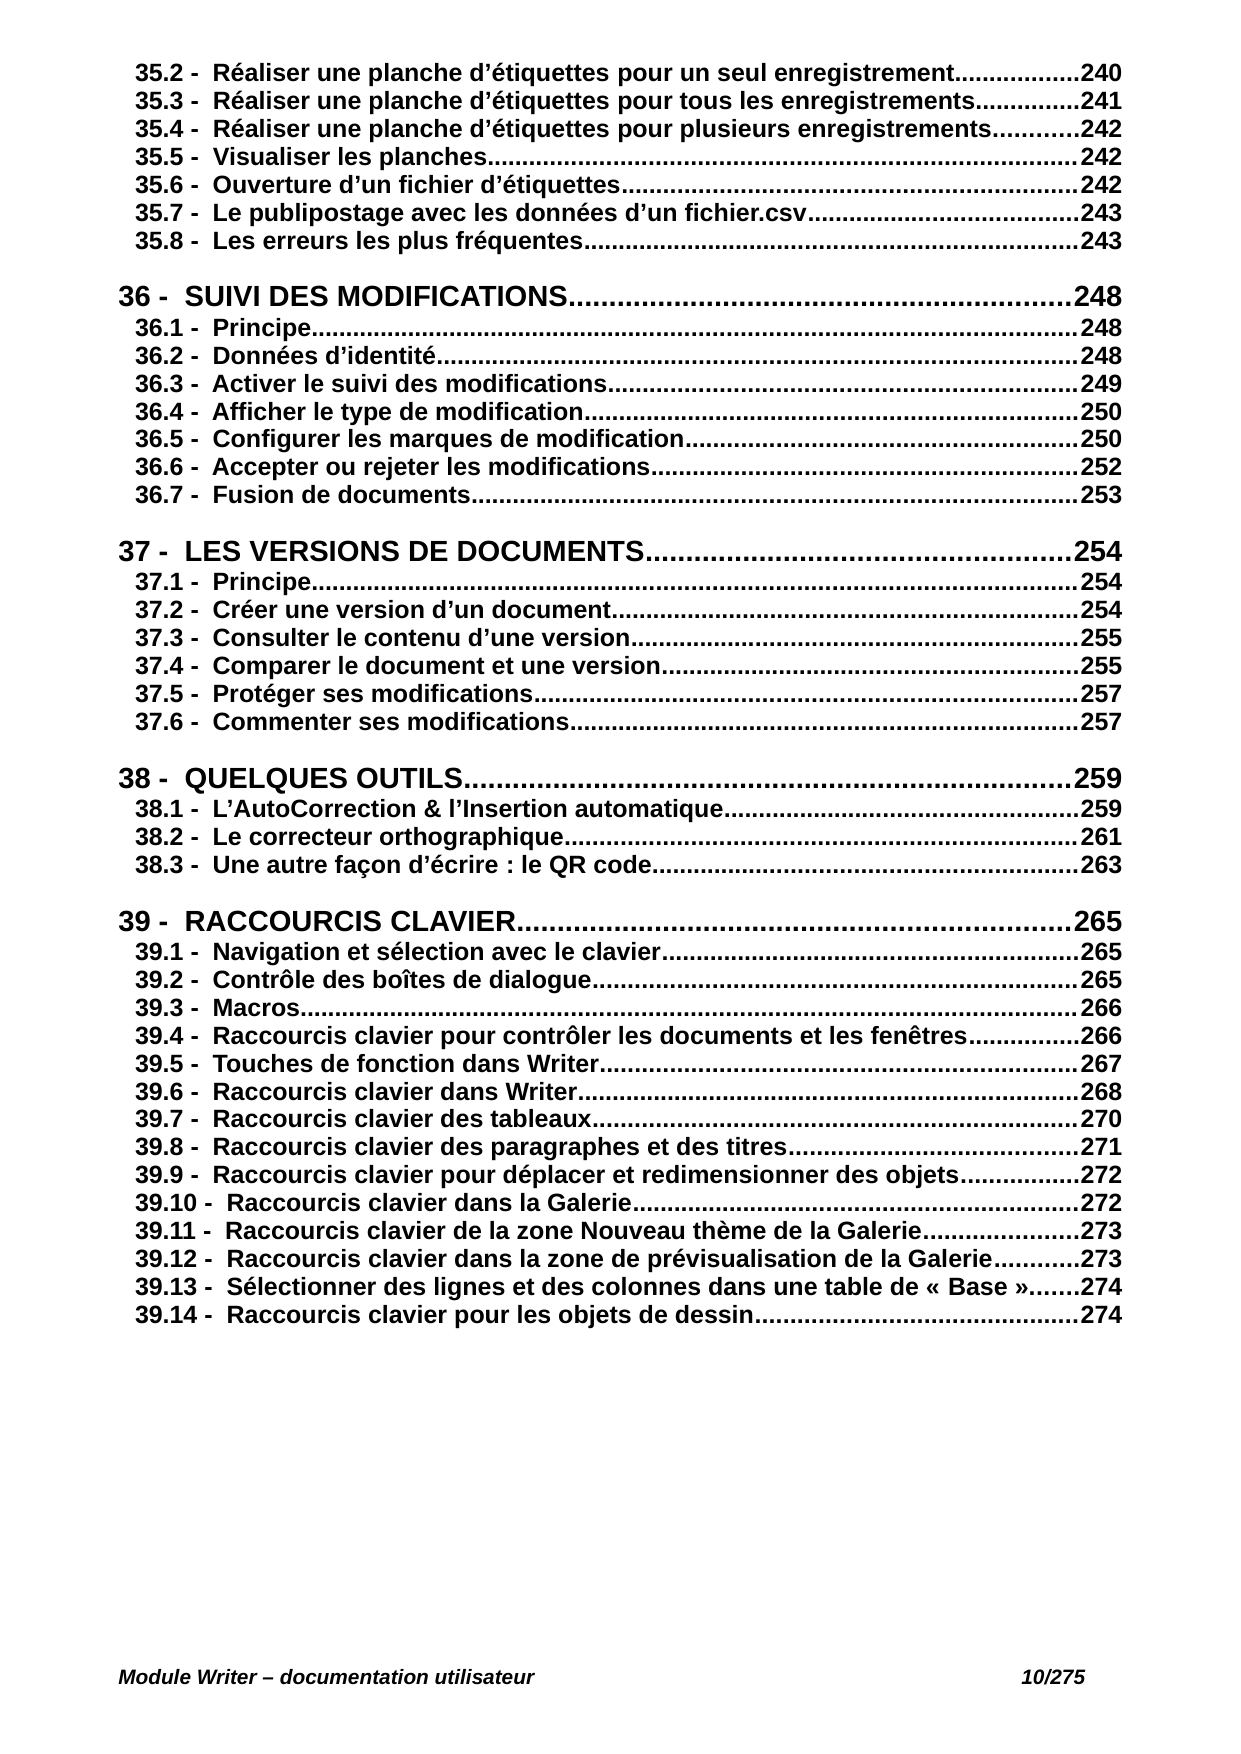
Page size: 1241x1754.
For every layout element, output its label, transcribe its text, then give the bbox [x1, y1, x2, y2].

text 37.3 - Consulter le contenu d’une version 255 [135, 624, 1122, 652]
text 39.10 - Raccourcis clavier dans la Galerie 272 [135, 1189, 1122, 1217]
text 38 - Quelques outils 259 [118, 762, 1122, 794]
text 38.3 - Une autre façon d’écrire : le QR code 263 [135, 851, 1122, 879]
text 35.3 - Réaliser une planche d’étiquettes pour tous les enregistrements 241 [135, 87, 1122, 115]
text 39.3 - Macros 266 [135, 994, 1122, 1022]
text 39.9 - Raccourcis clavier pour déplacer et redimensionner des objets 272 [135, 1161, 1122, 1189]
text 37.2 - Créer une version d’un document 254 [135, 596, 1122, 624]
text 39.13 - Sélectionner des lignes et des colonnes dans une table de « Base » 274 [135, 1273, 1122, 1301]
text 39.8 - Raccourcis clavier des paragraphes et des titres 271 [135, 1133, 1122, 1161]
text 39 - Raccourcis clavier 265 [118, 904, 1122, 937]
text 36.5 - Configurer les marques de modification 250 [135, 425, 1122, 453]
text 39.4 - Raccourcis clavier pour contrôler les documents et les fenêtres 266 [135, 1022, 1122, 1049]
text 37.5 - Protéger ses modifications 257 [135, 680, 1122, 708]
text 39.7 - Raccourcis clavier des tableaux 270 [135, 1105, 1122, 1133]
text 37.4 - Comparer le document et une version 255 [135, 652, 1122, 680]
text 38.2 - Le correcteur orthographique 261 [135, 823, 1122, 851]
text 39.14 - Raccourcis clavier pour les objets de dessin 274 [135, 1301, 1122, 1329]
text 39.12 - Raccourcis clavier dans la zone de prévisualisation de la Galerie 273 [135, 1245, 1122, 1273]
text 36 - Suivi des modifications 248 [118, 280, 1122, 313]
text 39.11 - Raccourcis clavier de la zone Nouveau thème de la Galerie 273 [135, 1217, 1122, 1245]
text 35.6 - Ouverture d’un fichier d’étiquettes 242 [135, 171, 1122, 199]
text 36.3 - Activer le suivi des modifications 249 [135, 369, 1122, 397]
text 37 - Les versions de documents 254 [118, 535, 1122, 568]
text 35.4 - Réaliser une planche d’étiquettes pour plusieurs enregistrements 242 [135, 115, 1122, 143]
text 39.2 - Contrôle des boîtes de dialogue 265 [135, 966, 1122, 994]
text 37.6 - Commenter ses modifications 257 [135, 708, 1122, 736]
text 36.6 - Accepter ou rejeter les modifications 252 [135, 453, 1122, 481]
text 37.1 - Principe 254 [135, 568, 1122, 596]
text 39.5 - Touches de fonction dans Writer 267 [135, 1049, 1122, 1077]
text 35.8 - Les erreurs les plus fréquentes 243 [135, 227, 1122, 254]
text 36.4 - Afficher le type de modification 250 [135, 397, 1122, 425]
text 39.1 - Navigation et sélection avec le clavier 265 [135, 938, 1122, 966]
text 35.5 - Visualiser les planches 242 [135, 143, 1122, 171]
text 36.7 - Fusion de documents 253 [135, 481, 1122, 509]
text 38.1 - L’AutoCorrection & l’Insertion automatique 259 [135, 795, 1122, 823]
text 35.2 - Réaliser une planche d’étiquettes pour un seul enregistrement 240 [135, 59, 1122, 87]
text 39.6 - Raccourcis clavier dans Writer 268 [135, 1077, 1122, 1105]
text 36.1 - Principe 248 [135, 314, 1122, 342]
text 35.7 - Le publipostage avec les données d’un fichier.csv 243 [135, 199, 1122, 227]
text 36.2 - Données d’identité 248 [135, 342, 1122, 369]
